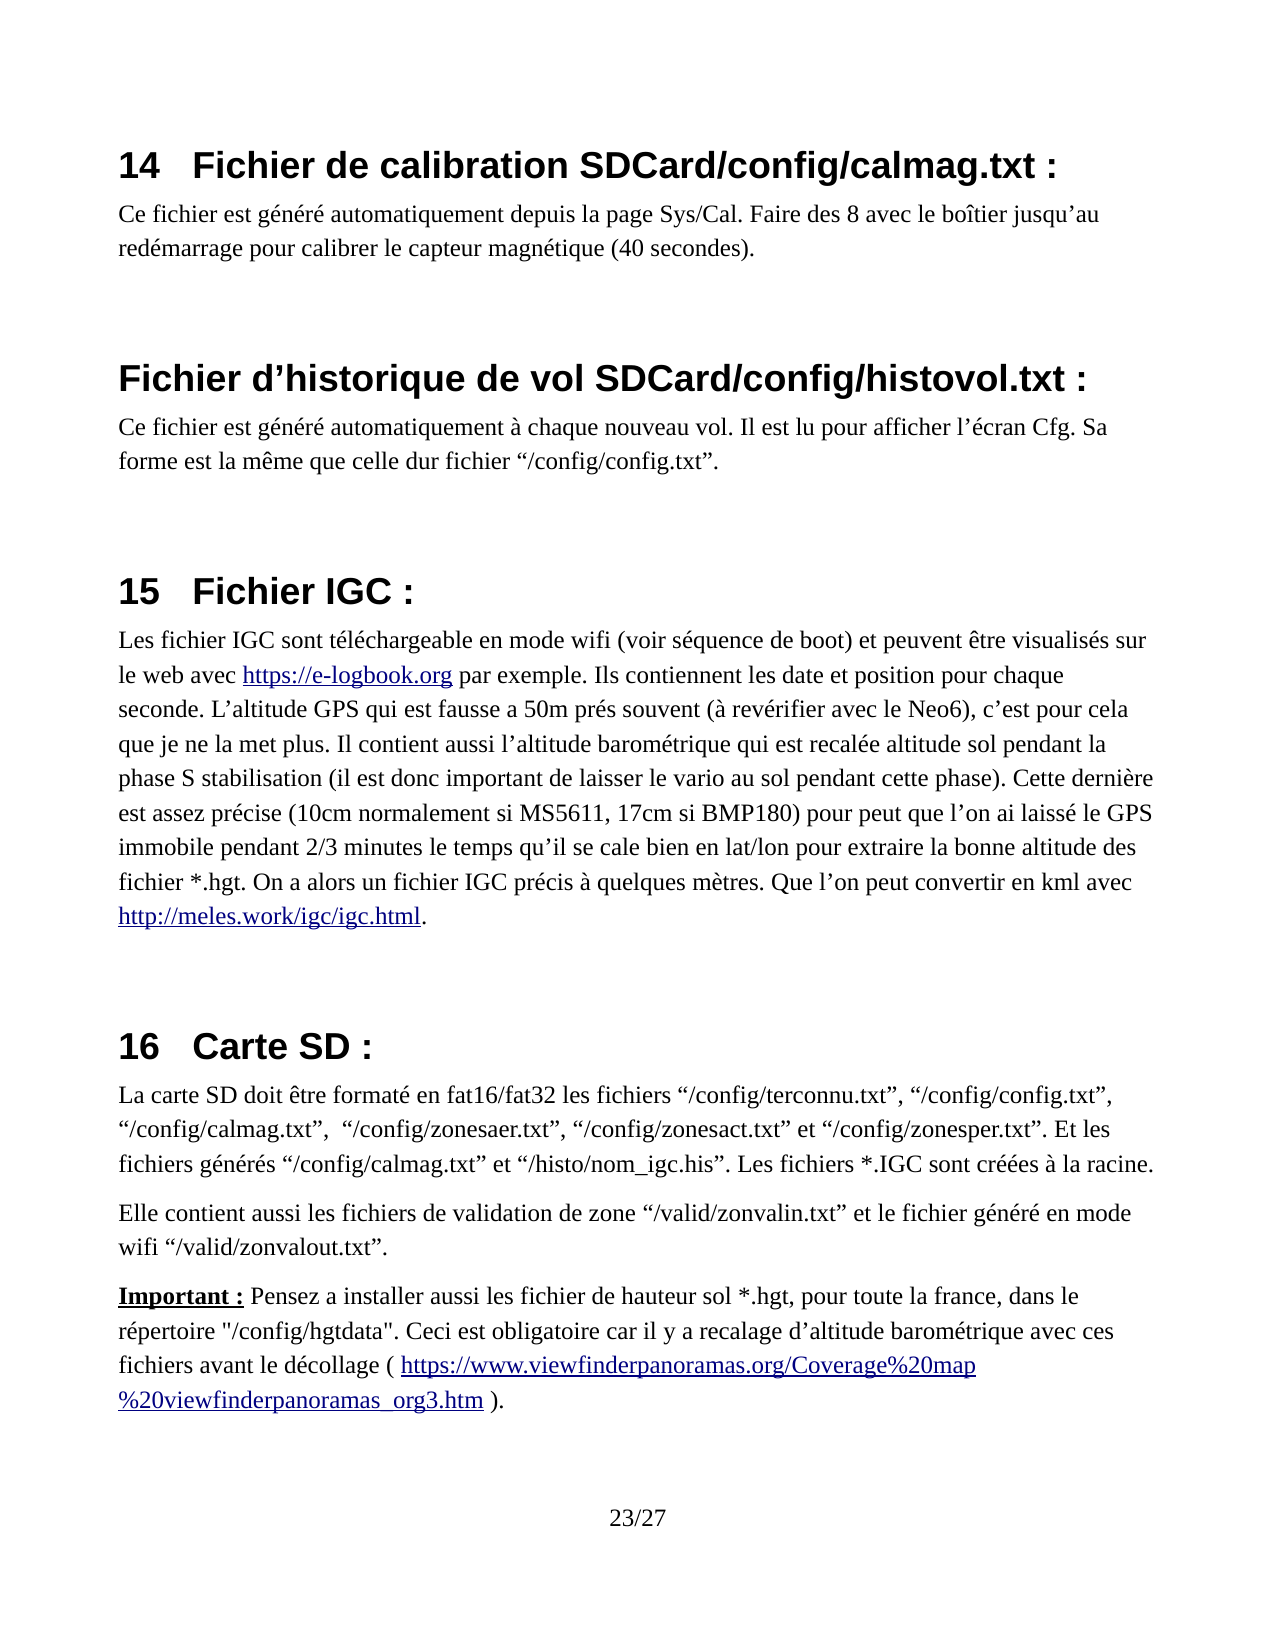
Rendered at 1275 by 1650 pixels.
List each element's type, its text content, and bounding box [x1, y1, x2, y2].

text Ce fichier est généré automatiquement depuis la page Sys/Cal. Faire des 8 avec le boîtier jusqu’au redémarrage pour calibrer le capteur magnétique (40 secondes). [118, 199, 1157, 262]
subtitle Fichier d’historique de vol SDCard/config/histovol.txt : [118, 356, 1157, 399]
subtitle Fichier de calibration SDCard/config/calmag.txt : [118, 143, 1157, 186]
text Elle contient aussi les fichiers de validation de zone “/valid/zonvalin.txt” et le fichier généré en mode wifi “/valid/zonvalout.txt”. [118, 1198, 1157, 1261]
subtitle Fichier IGC : [118, 569, 1157, 613]
text Important : Pensez a installer aussi les fichier de hauteur sol *.hgt, pour toute la france, dans le répertoire "/config/hgtdata". Ceci est obligatoire car il y a recalage d’altitude barométrique avec ces fichiers avant le décollage ( https://www.viewfinderpanoramas.org/Coverage%20map%20viewfinderpanoramas_org3.htm ). [118, 1281, 1157, 1413]
text Ce fichier est généré automatiquement à chaque nouveau vol. Il est lu pour afficher l’écran Cfg. Sa forme est la même que celle dur fichier “/config/config.txt”. [118, 412, 1157, 475]
text Les fichier IGC sont téléchargeable en mode wifi (voir séquence de boot) et peuvent être visualisés sur le web avec https://e-logbook.org par exemple. Ils contiennent les date et position pour chaque seconde. L’altitude GPS qui est fausse a 50m prés souvent (à revérifier avec le Neo6), c’est pour cela que je ne la met plus. Il contient aussi l’altitude barométrique qui est recalée altitude sol pendant la phase S stabilisation (il est donc important de laisser le vario au sol pendant cette phase). Cette dernière est assez précise (10cm normalement si MS5611, 17cm si BMP180) pour peut que l’on ai laissé le GPS immobile pendant 2/3 minutes le temps qu’il se cale bien en lat/lon pour extraire la bonne altitude des fichier *.hgt. On a alors un fichier IGC précis à quelques mètres. Que l’on peut convertir en kml avec http://meles.work/igc/igc.html. [118, 625, 1157, 930]
text La carte SD doit être formaté en fat16/fat32 les fichiers “/config/terconnu.txt”, “/config/config.txt”, “/config/calmag.txt”, “/config/zonesaer.txt”, “/config/zonesact.txt” et “/config/zonesper.txt”. Et les fichiers générés “/config/calmag.txt” et “/histo/nom_igc.his”. Les fichiers *.IGC sont créées à la racine. [118, 1080, 1157, 1177]
subtitle Carte SD : [118, 1024, 1157, 1067]
